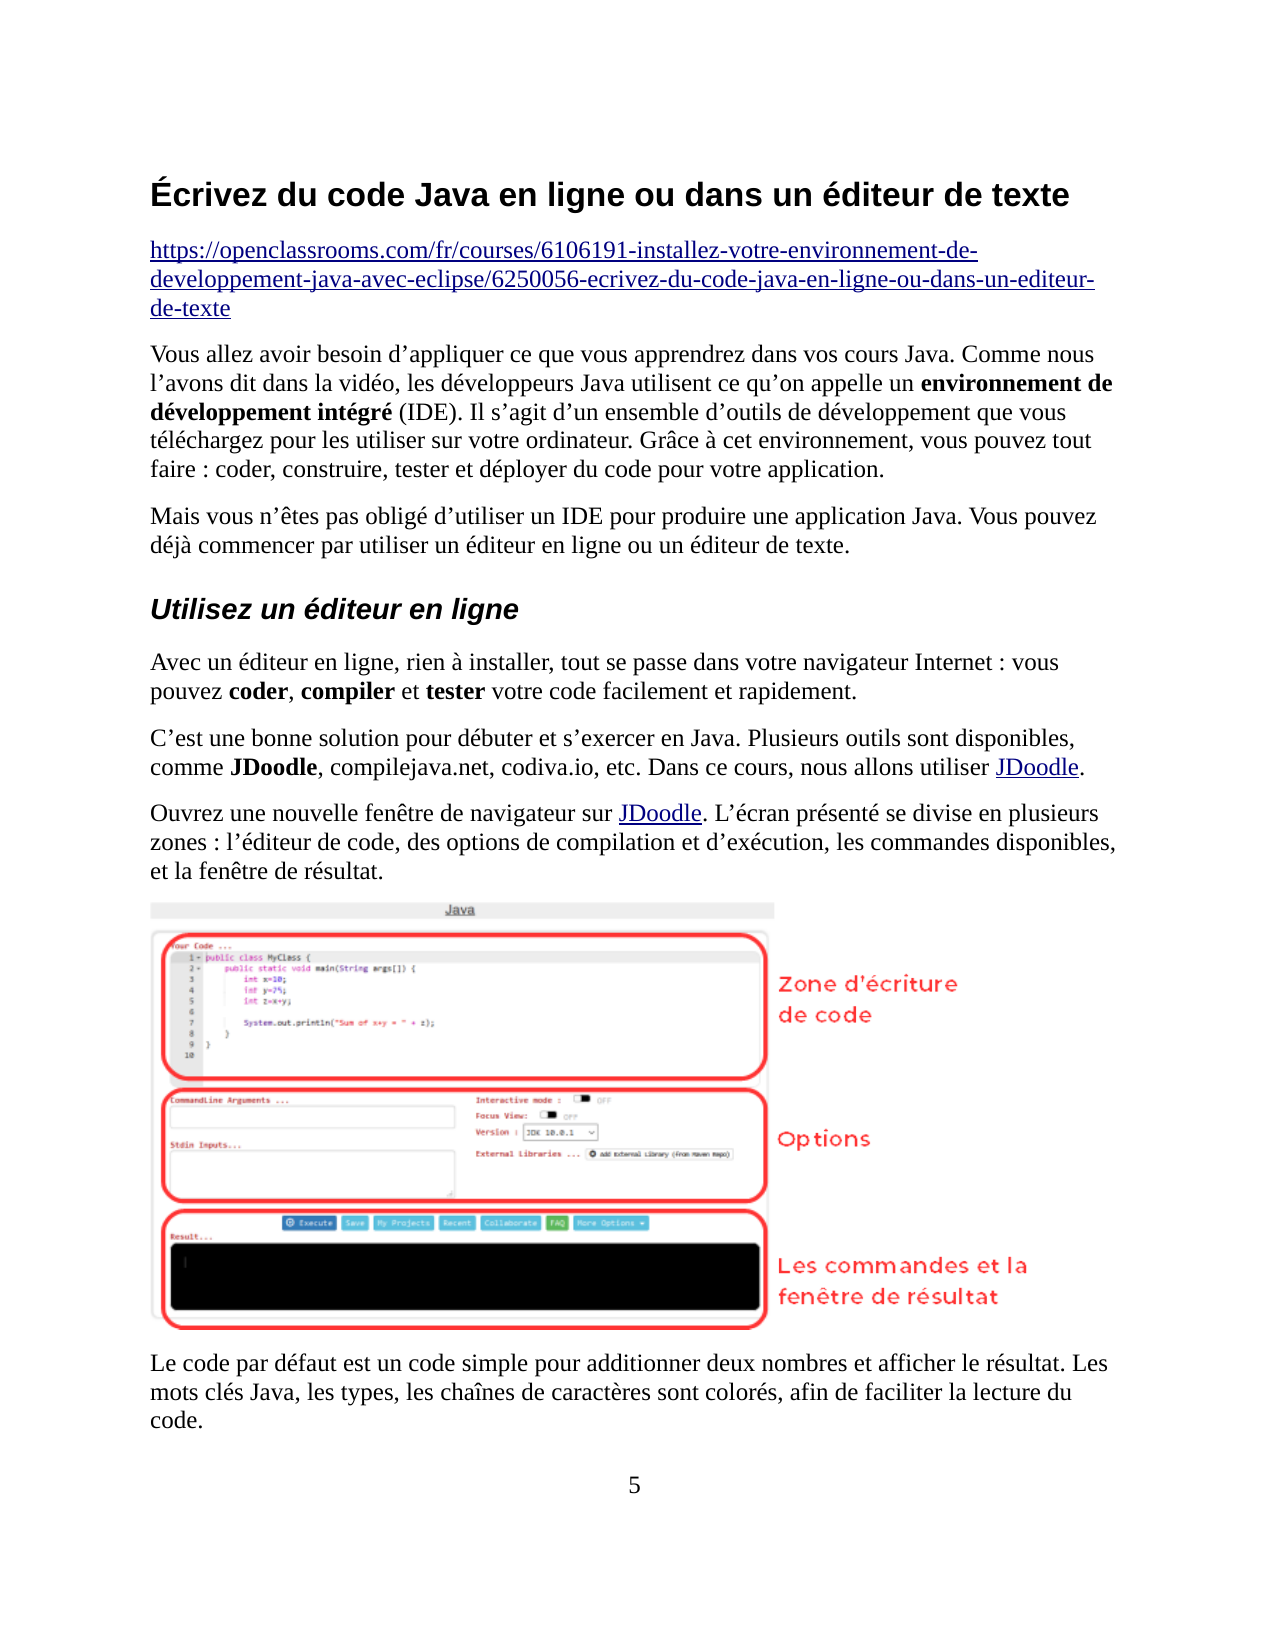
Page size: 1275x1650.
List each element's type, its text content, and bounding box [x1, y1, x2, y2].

text C’est une bonne solution pour débuter et s’exercer en Java. Plusieurs outils sont disponibles, comme JDoodle, compilejava.net, codiva.io, etc. Dans ce cours, nous allons utiliser JDoodle. [150, 723, 1125, 780]
subtitle Écrivez du code Java en ligne ou dans un éditeur de texte [150, 175, 1125, 214]
subtitle Utilisez un éditeur en ligne [150, 592, 1125, 626]
text https://openclassrooms.com/fr/courses/6106191-installez-votre-environnement-de-developpement-java-avec-eclipse/6250056-ecrivez-du-code-java-en-ligne-ou-dans-un-editeur-de-texte [150, 235, 1125, 321]
picture [150, 902, 1052, 1330]
text Avec un éditeur en ligne, rien à installer, tout se passe dans votre navigateur Internet : vous pouvez coder, compiler et tester votre code facilement et rapidement. [150, 647, 1125, 705]
text Mais vous n’êtes pas obligé d’utiliser un IDE pour produire une application Java. Vous pouvez déjà commencer par utiliser un éditeur en ligne ou un éditeur de texte. [150, 501, 1125, 558]
text Ouvrez une nouvelle fenêtre de navigateur sur JDoodle. L’écran présenté se divise en plusieurs zones : l’éditeur de code, des options de compilation et d’exécution, les commandes disponibles, et la fenêtre de résultat. [150, 798, 1125, 884]
text Vous allez avoir besoin d’appliquer ce que vous apprendrez dans vos cours Java. Comme nous l’avons dit dans la vidéo, les développeurs Java utilisent ce qu’on appelle un environnement de développement intégré (IDE). Il s’agit d’un ensemble d’outils de développement que vous téléchargez pour les utiliser sur votre ordinateur. Grâce à cet environnement, vous pouvez tout faire : coder, construire, tester et déployer du code pour votre application. [150, 339, 1125, 483]
text Le code par défaut est un code simple pour additionner deux nombres et afficher le résultat. Les mots clés Java, les types, les chaînes de caractères sont colorés, afin de faciliter la lecture du code. [150, 1348, 1125, 1434]
